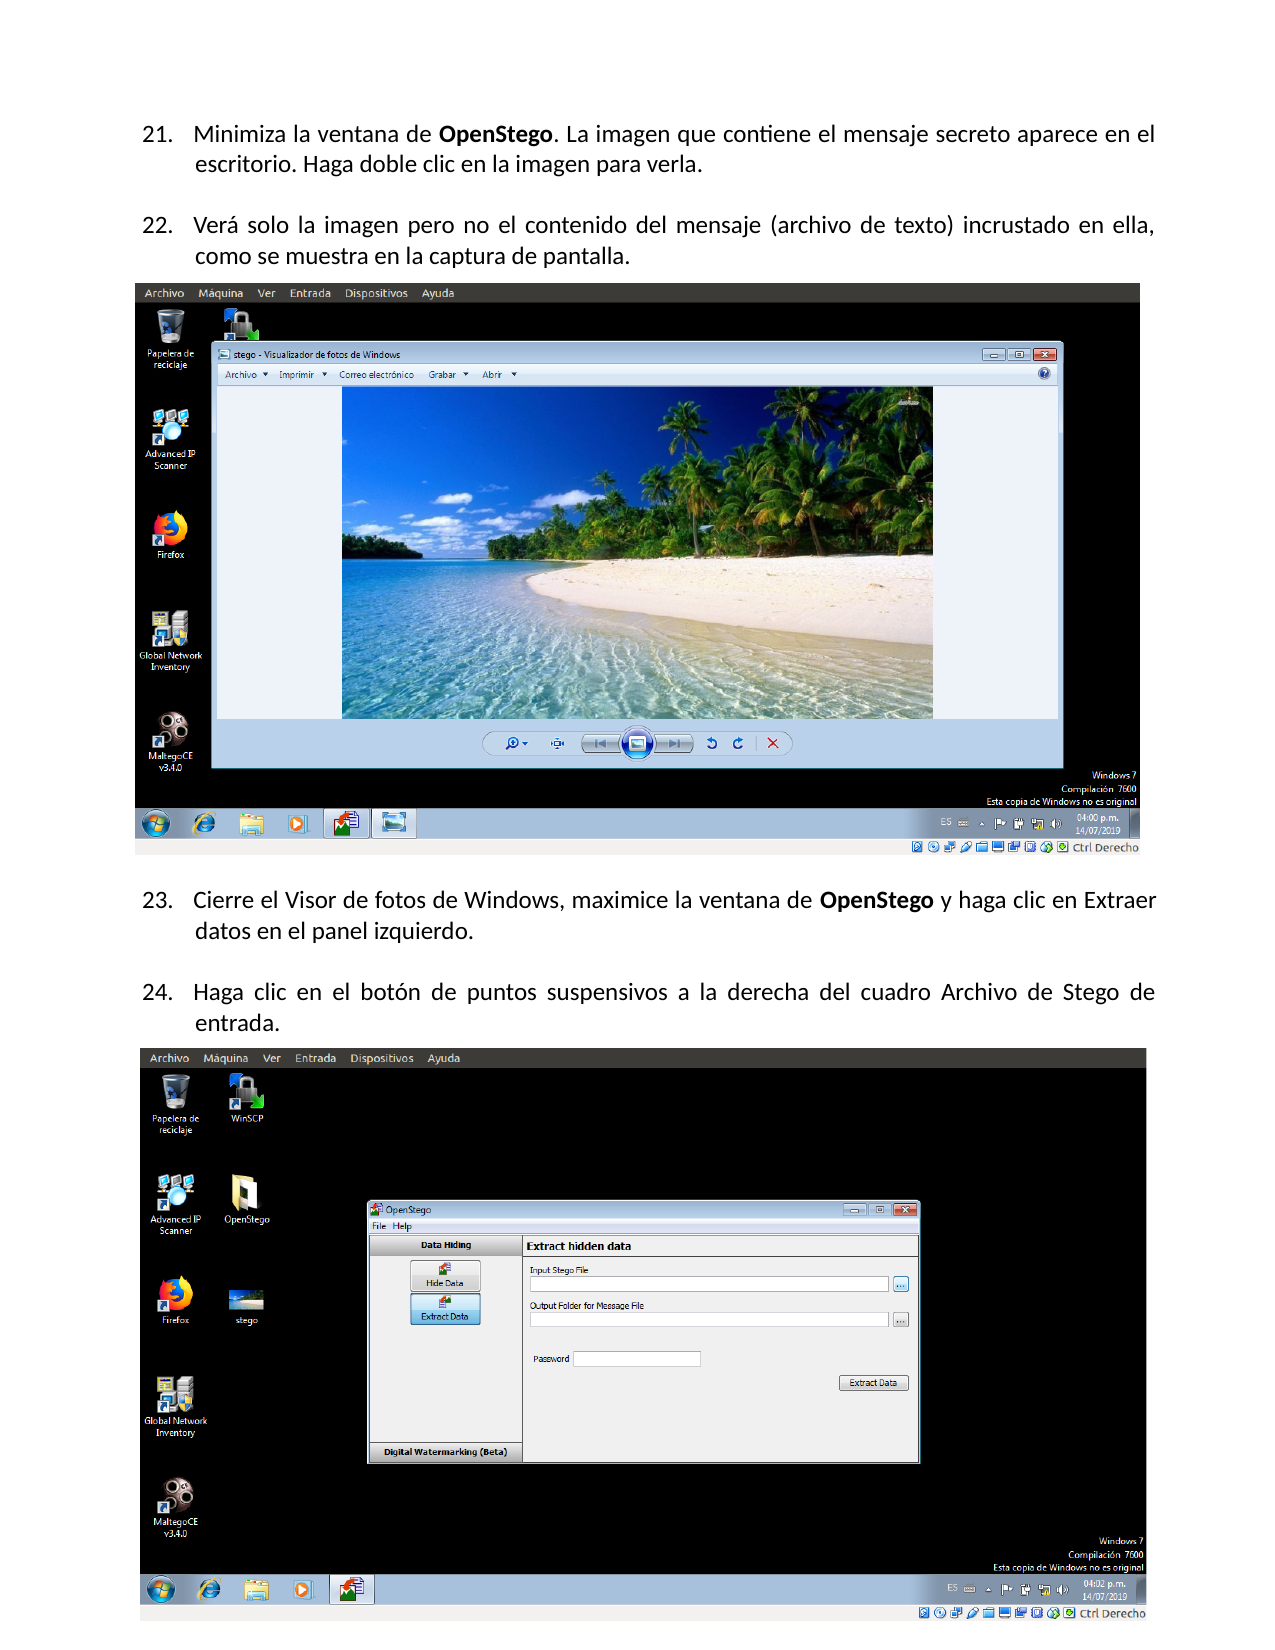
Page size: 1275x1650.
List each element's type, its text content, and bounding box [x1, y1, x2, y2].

list Haga clic en el botón de puntos suspensivos a la derecha del cuadro Archivo de Stego de entrada. [142, 976, 1157, 1037]
picture [135, 283, 1140, 855]
list Verá solo la imagen pero no el contenido del mensaje (archivo de texto) incrustado en ella, como se muestra en la captura de pantalla. [142, 210, 1157, 271]
list Cierre el Visor de fotos de Windows, maximice la ventana de OpenStego y haga clic en Extraer datos en el panel izquierdo. [142, 885, 1157, 946]
list Minimiza la ventana de OpenStego. La imagen que contiene el mensaje secreto aparece en el escritorio. Haga doble clic en la imagen para verla. [142, 118, 1157, 179]
picture [140, 1048, 1147, 1621]
